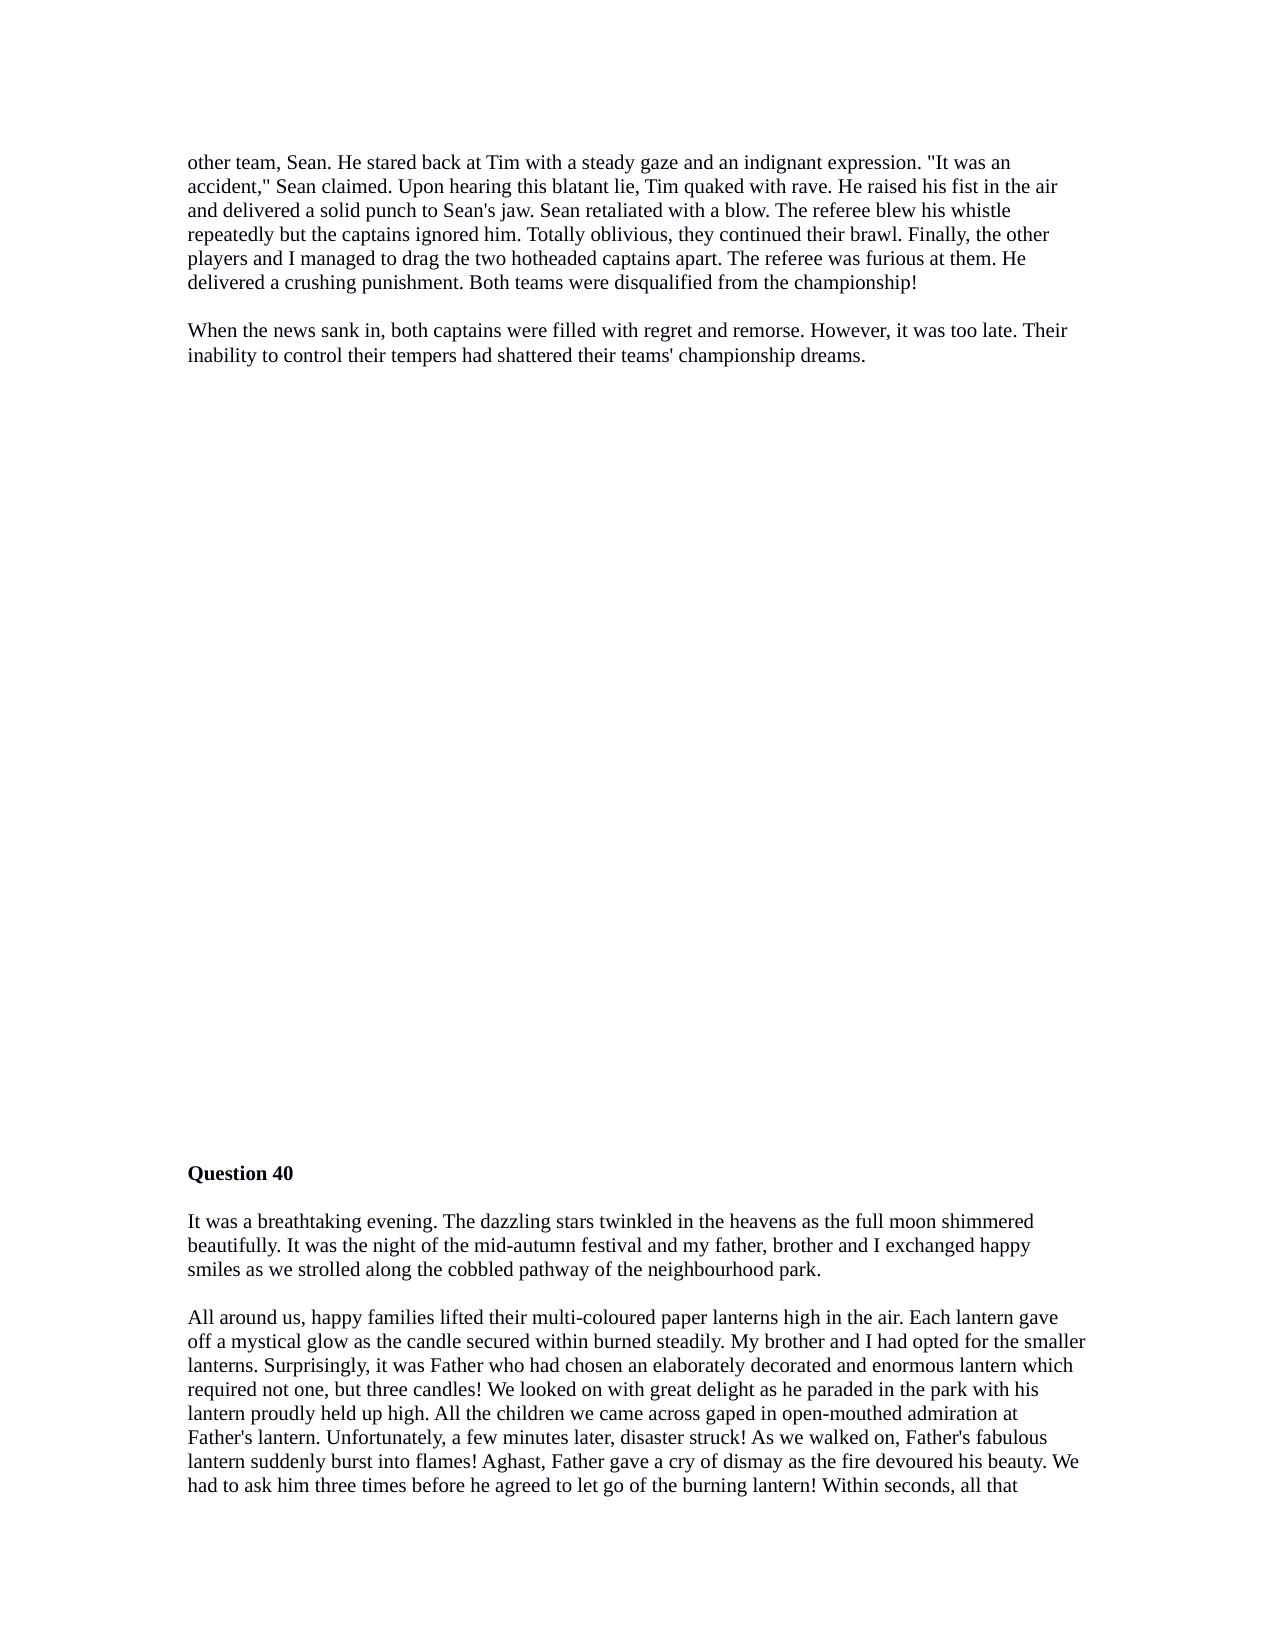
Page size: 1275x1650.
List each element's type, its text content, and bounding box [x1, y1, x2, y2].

text It was a breathtaking evening. The dazzling stars twinkled in the heavens as the full moon shimmered beautifully. It was the night of the mid-autumn festival and my father, brother and I exchanged happy smiles as we strolled along the cobbled pathway of the neighbourhood park. [187, 1209, 1087, 1281]
text Question 40 [187, 1161, 1087, 1185]
text When the news sank in, both captains were filled with regret and remorse. However, it was too late. Their inability to control their tempers had shattered their teams' championship dreams. [187, 318, 1087, 367]
text other team, Sean. He stared back at Tim with a steady gaze and an indignant expression. "It was an accident," Sean claimed. Upon hearing this blatant lie, Tim quaked with rave. He raised his fist in the air and delivered a solid punch to Sean's jaw. Sean retaliated with a blow. The referee blew his whistle repeatedly but the captains ignored him. Totally oblivious, they continued their brawl. Finally, the other players and I managed to drag the two hotheaded captains apart. The referee was furious at them. He delivered a crushing punishment. Both teams were disqualified from the championship! [187, 150, 1087, 294]
text All around us, happy families lifted their multi-coloured paper lanterns high in the air. Each lantern gave off a mystical glow as the candle secured within burned steadily. My brother and I had opted for the smaller lanterns. Surprisingly, it was Father who had chosen an elaborately decorated and enormous lantern which required not one, but three candles! We looked on with great delight as he paraded in the park with his lantern proudly held up high. All the children we came across gaped in open-mouthed admiration at Father's lantern. Unfortunately, a few minutes later, disaster struck! As we walked on, Father's fabulous lantern suddenly burst into flames! Aghast, Father gave a cry of dismay as the fire devoured his beauty. We had to ask him three times before he agreed to let go of the burning lantern! Within seconds, all that [187, 1305, 1087, 1497]
